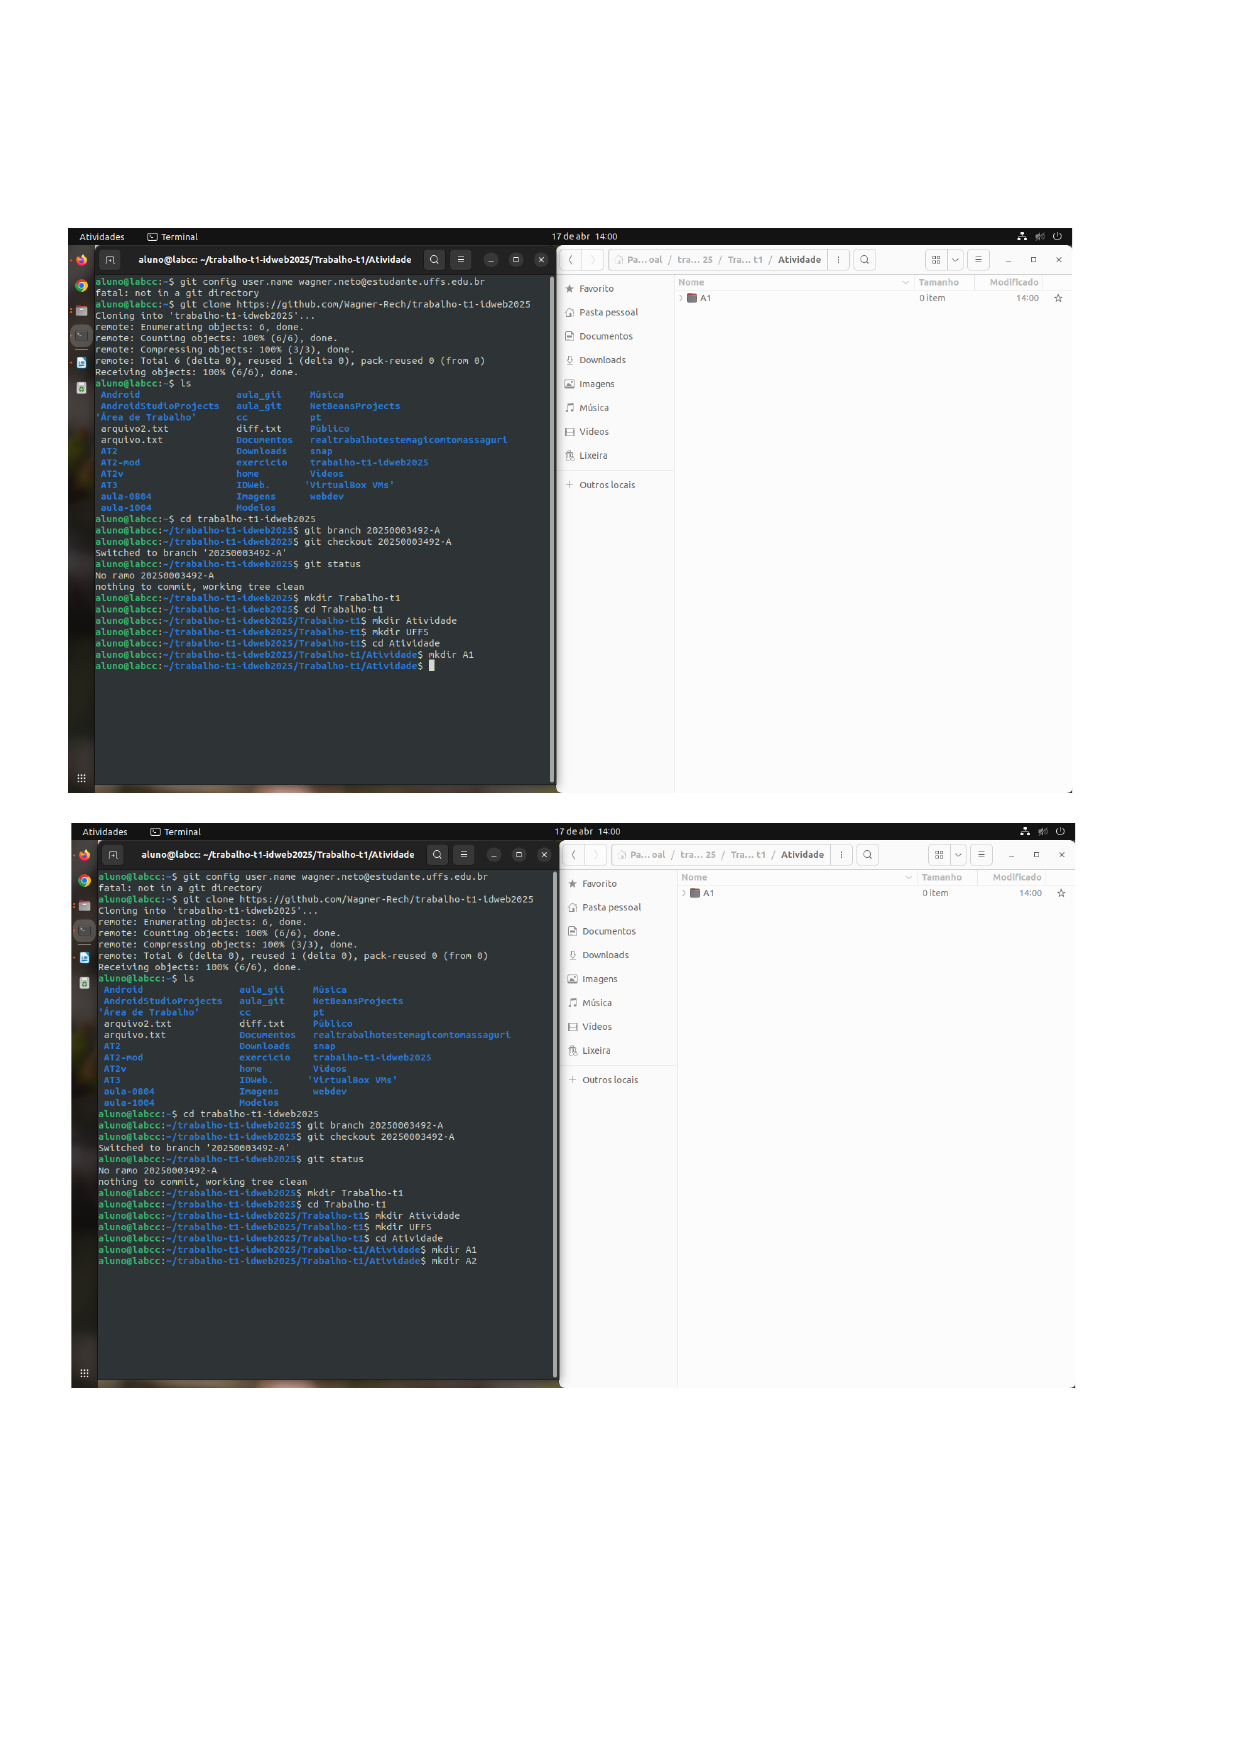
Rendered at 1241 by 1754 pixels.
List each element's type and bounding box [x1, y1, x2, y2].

picture [68, 228, 1073, 793]
picture [71, 823, 1076, 1388]
